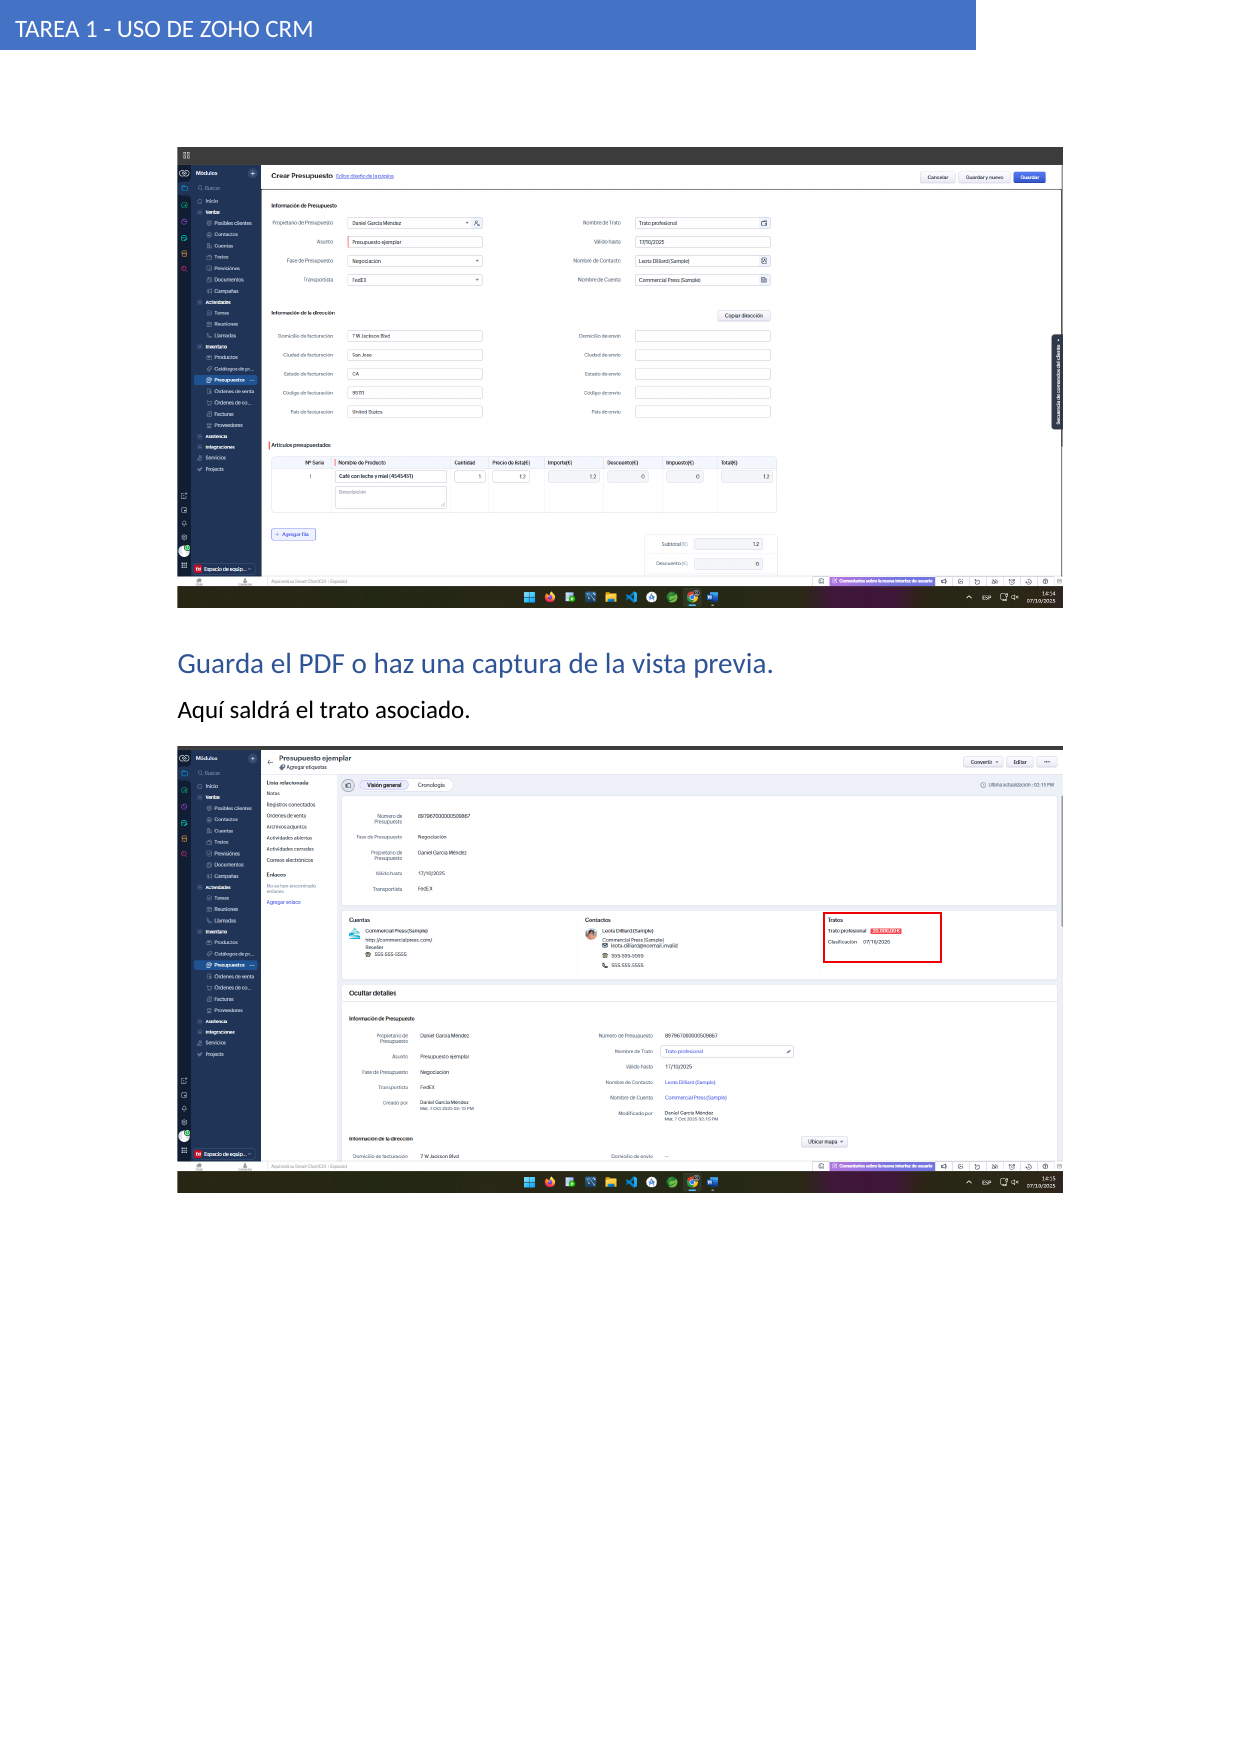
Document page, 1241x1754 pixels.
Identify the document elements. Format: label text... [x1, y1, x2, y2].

text Aquí saldrá el trato asociado. [177, 695, 1063, 725]
subtitle Guarda el PDF o haz una captura de la vista previa. [177, 645, 1063, 681]
